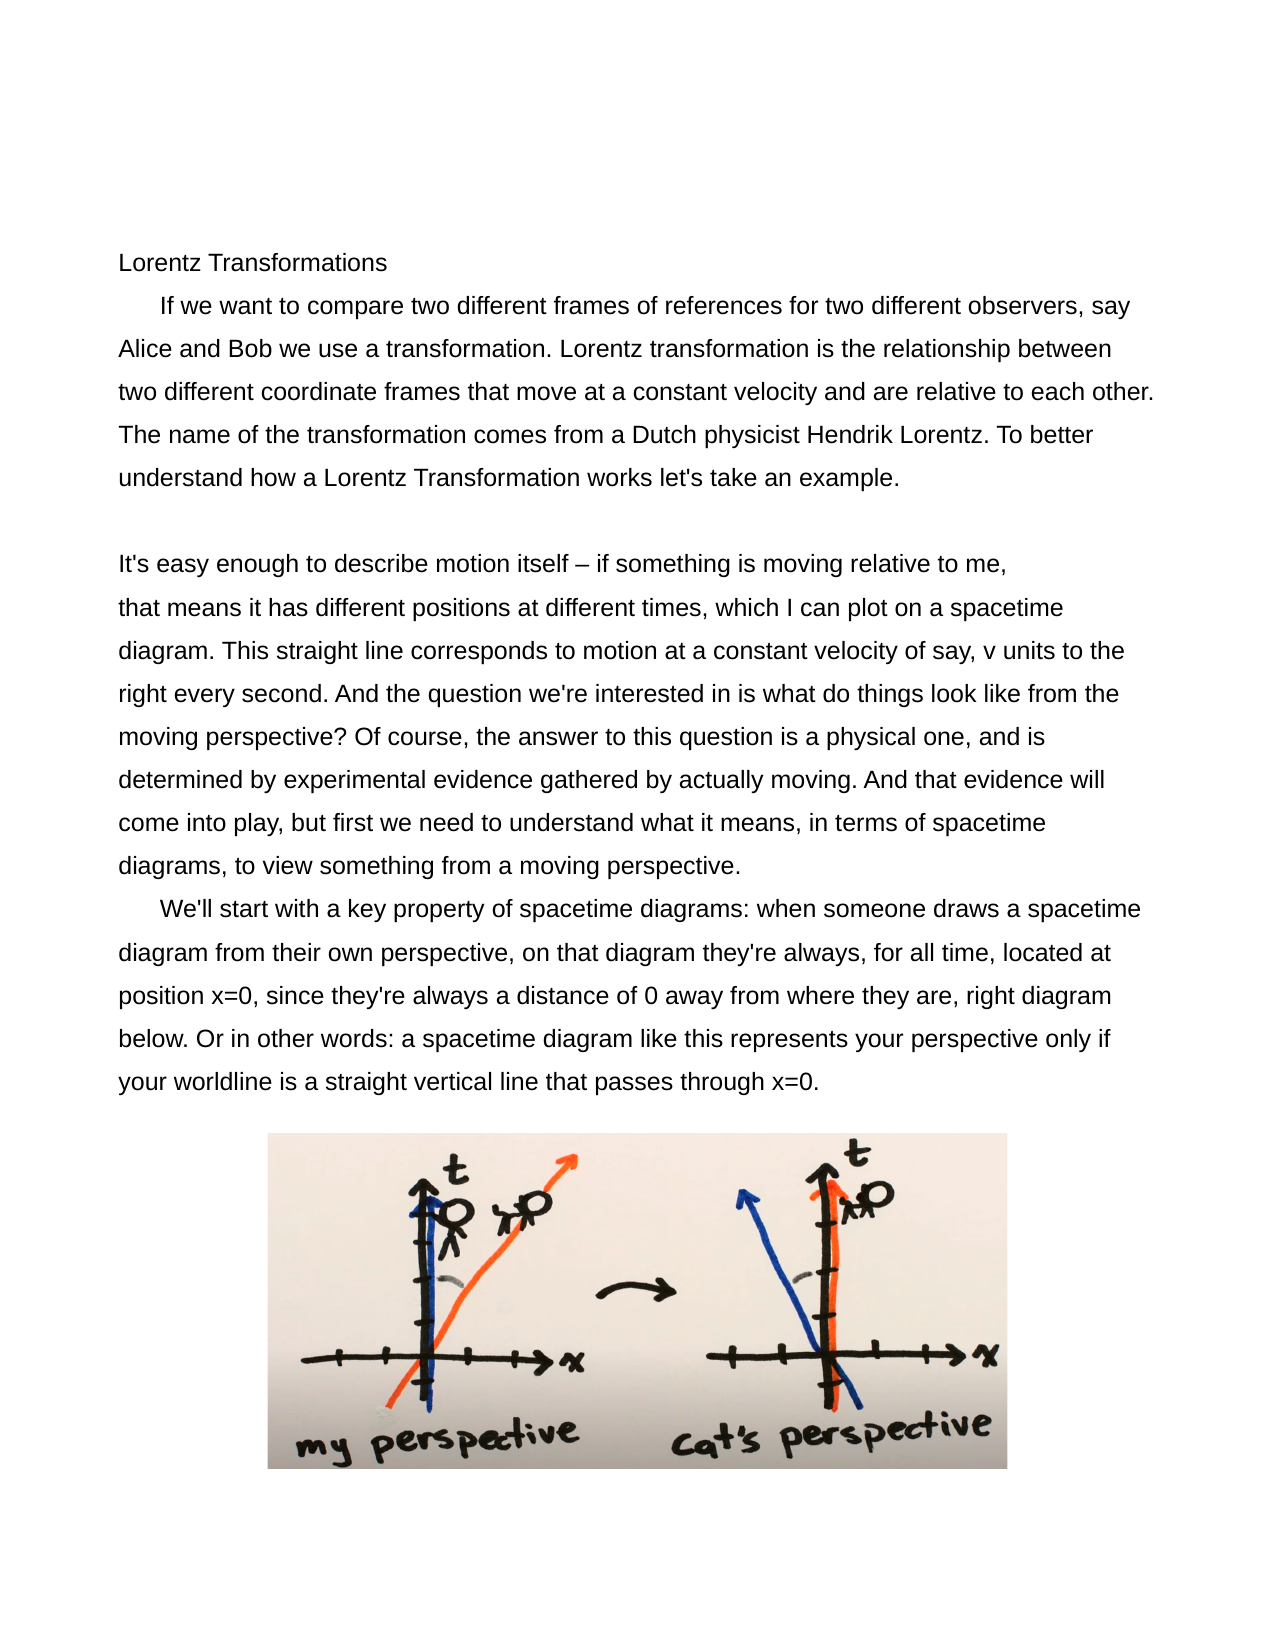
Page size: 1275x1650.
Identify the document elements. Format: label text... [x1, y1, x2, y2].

text Lorentz Transformations [118, 247, 1157, 276]
text right every second. And the question we're interested in is what do things look like from the moving perspective? Of course, the answer to this question is a physical one, and is determined by experimental evidence gathered by actually moving. And that evidence will come into play, but first we need to understand what it means, in terms of spacetime diagrams, to view something from a moving perspective. [118, 679, 1157, 880]
picture [267, 1133, 1008, 1469]
text We'll start with a key property of spacetime diagrams: when someone draws a spacetime diagram from their own perspective, on that diagram they're always, for all time, located at position x=0, since they're always a distance of 0 away from where they are, right diagram below. Or in other words: a spacetime diagram like this represents your perspective only if your worldline is a straight vertical line that passes through x=0. [118, 894, 1157, 1096]
text It's easy enough to describe motion itself – if something is moving relative to me, [118, 549, 1157, 578]
text If we want to compare two different frames of references for two different observers, say Alice and Bob we use a transformation. Lorentz transformation is the relationship between two different coordinate frames that move at a constant velocity and are relative to each other. The name of the transformation comes from a Dutch physicist Hendrik Lorentz. To better understand how a Lorentz Transformation works let's take an example. [118, 291, 1157, 492]
text that means it has different positions at different times, which I can plot on a spacetime diagram. This straight line corresponds to motion at a constant velocity of say, v units to the [118, 592, 1157, 664]
